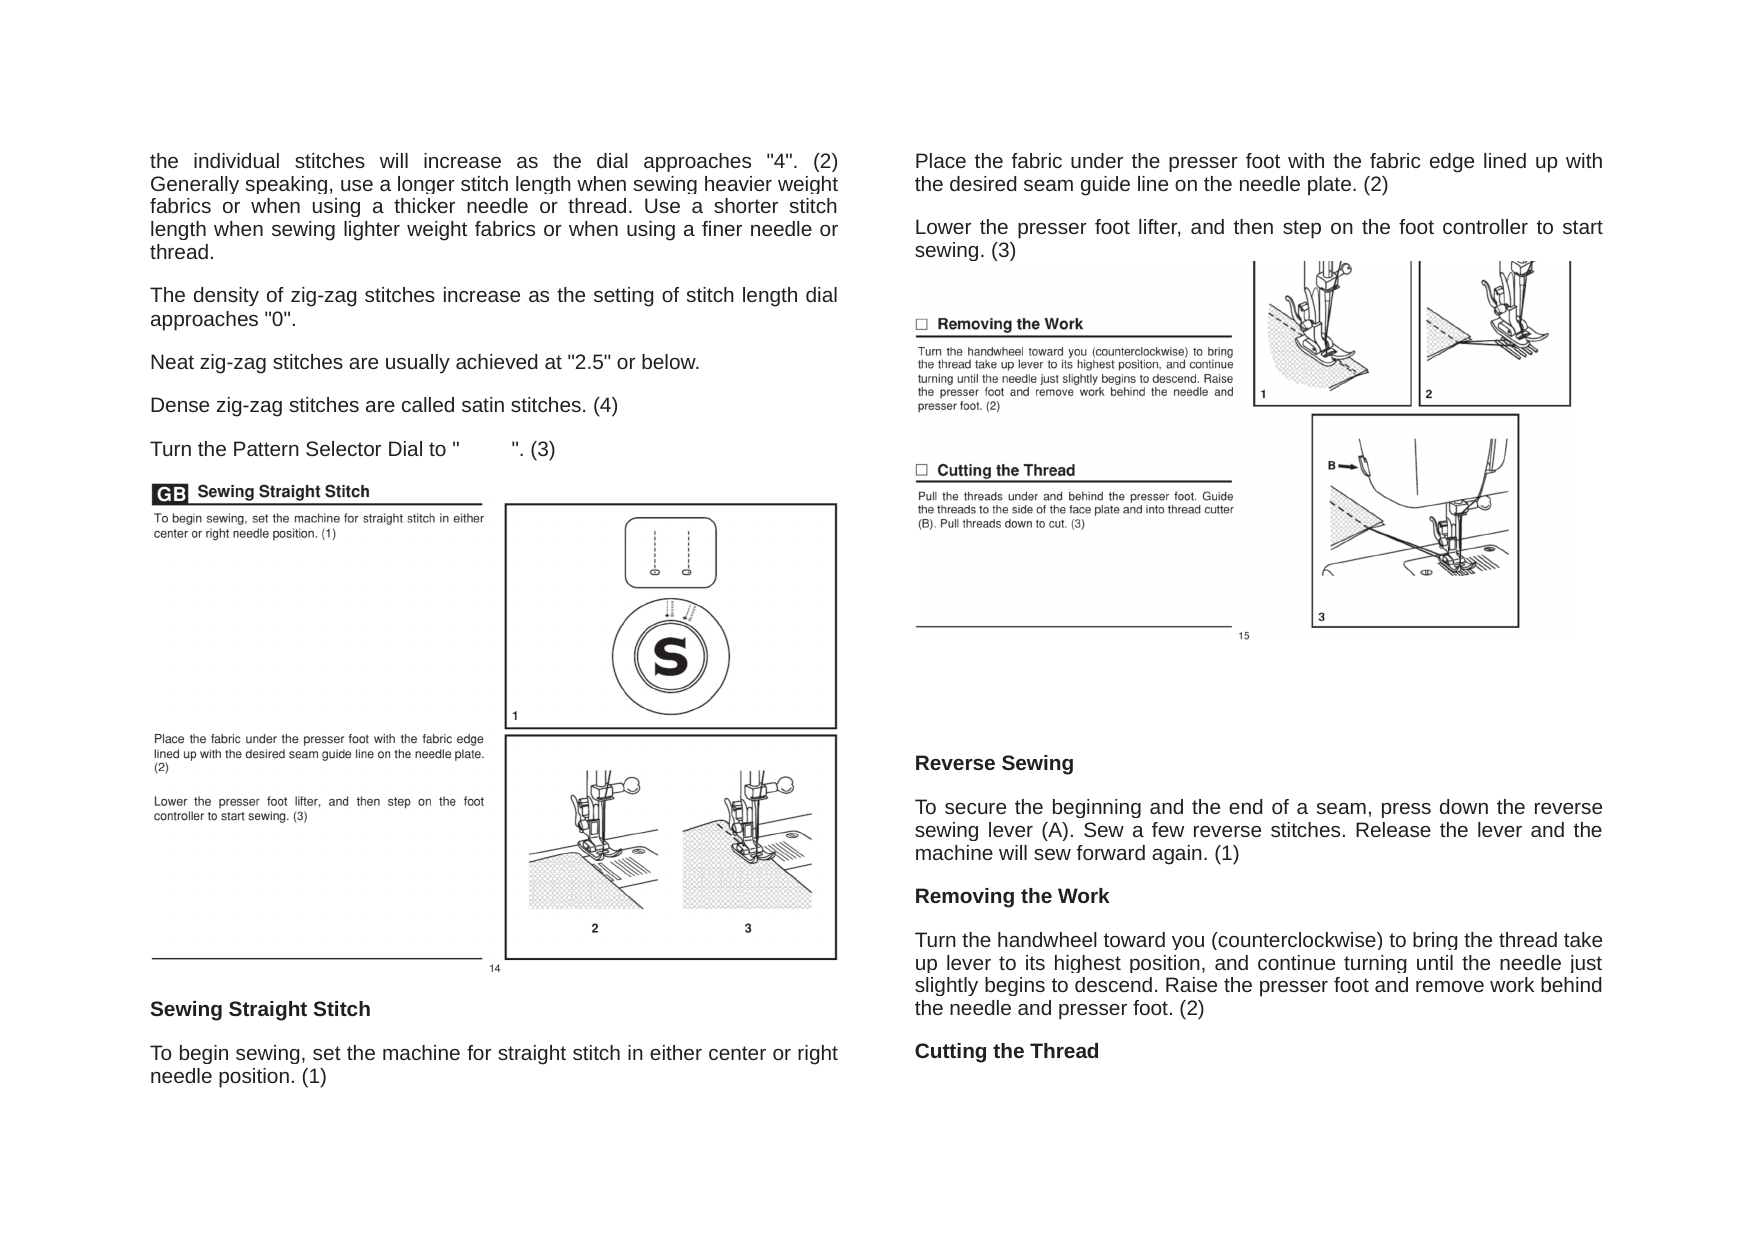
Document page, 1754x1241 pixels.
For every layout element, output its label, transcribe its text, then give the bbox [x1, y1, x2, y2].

text To secure the beginning and the end of a seam, press down the reverse sewing lever (A). Sew a few reverse stitches. Release the lever and the machine will sew forward again. (1) [914, 796, 1604, 864]
text Cutting the Thread [914, 1041, 1604, 1063]
text Removing the Work [914, 885, 1604, 908]
picture [914, 261, 1577, 642]
text To begin sewing, set the machine for straight stitch in either center or right needle position. (1) [150, 1042, 839, 1087]
text Place the fabric under the presser foot with the fabric edge lined up with the desired seam guide line on the needle plate. (2) [914, 150, 1604, 196]
text Turn the handwheel toward you (counterclockwise) to bring the thread take up lever to its highest position, and continue turning until the needle just slightly begins to descend. Raise the presser foot and remove work behind the needle and presser foot. (2) [914, 929, 1604, 1020]
picture [150, 481, 839, 978]
text the individual stitches will increase as the dial approaches "4". (2) Generally speaking, use a longer stitch length when sewing heavier weight fabrics or when using a thicker needle or thread. Use a shorter stitch length when sewing lighter weight fabrics or when using a finer needle or thread. [150, 150, 839, 264]
text Dense zig-zag stitches are called satin stitches. (4) [150, 395, 839, 417]
text Neat zig-zag stitches are usually achieved at "2.5" or below. [150, 351, 839, 374]
text Reverse Sewing [914, 753, 1604, 775]
text The density of zig-zag stitches increase as the setting of stitch length dial approaches "0". [150, 285, 839, 330]
text Sewing Straight Stitch [150, 998, 839, 1021]
text Turn the Pattern Selector Dial to " ". (3) [150, 438, 839, 461]
text Lower the presser foot lifter, and then step on the foot controller to start sewing. (3) [914, 216, 1604, 262]
